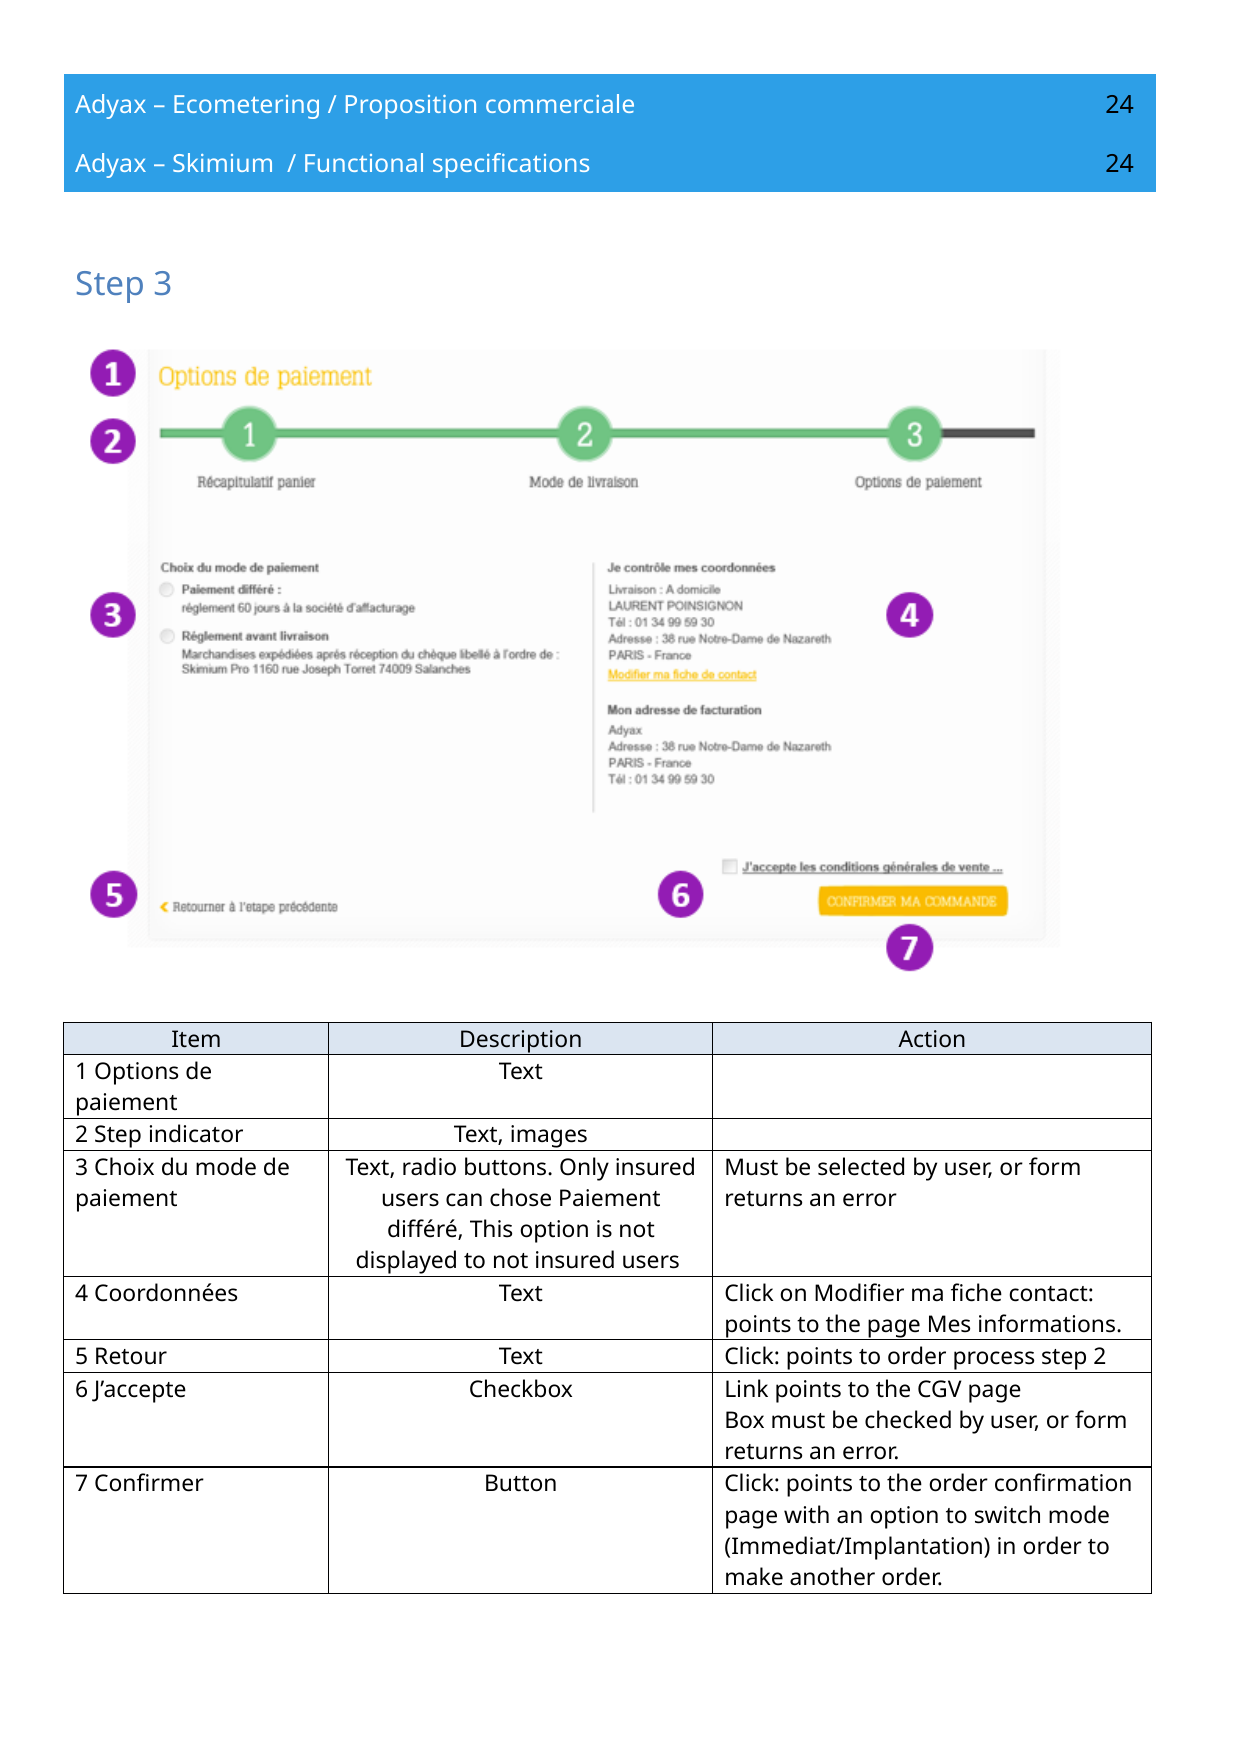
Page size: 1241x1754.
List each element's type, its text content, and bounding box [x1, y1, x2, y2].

table_cell Text [329, 1340, 712, 1372]
table_header Action [713, 1023, 1151, 1054]
table_cell Button [329, 1468, 712, 1592]
table_cell Text [329, 1055, 712, 1117]
table_cell [713, 1119, 1151, 1150]
picture [75, 317, 1068, 1001]
table_cell 2 Step indicator [64, 1119, 328, 1150]
table_cell Link points to the CGV page Box must be checked by user, or form returns an error. [713, 1373, 1151, 1466]
subtitle Step 3 [75, 260, 1165, 305]
table_cell 6 J’accepte [64, 1373, 328, 1466]
table_cell 4 Coordonnées [64, 1277, 328, 1339]
table_cell Click: points to order process step 2 [713, 1340, 1151, 1372]
table_cell Must be selected by user, or form returns an error [713, 1151, 1151, 1276]
table_header Description [329, 1023, 712, 1054]
table_cell Text [329, 1277, 712, 1339]
table_cell [713, 1055, 1151, 1117]
table_cell 7 Confirmer [64, 1468, 328, 1592]
table_header Item [64, 1023, 328, 1054]
table_cell 3 Choix du mode de paiement [64, 1151, 328, 1276]
table_cell 5 Retour [64, 1340, 328, 1372]
table_cell Click: points to the order confirmation page with an option to switch mode (Immediat/Implantation) in order to make another order. [713, 1468, 1151, 1592]
table_cell Text, radio buttons. Only insured users can chose Paiement différé, This option is not displayed to not insured users [329, 1151, 712, 1276]
table_cell 1 Options de paiement [64, 1055, 328, 1117]
table_cell Click on Modifier ma fiche contact: points to the page Mes informations. [713, 1277, 1151, 1339]
table_cell Text, images [329, 1119, 712, 1150]
table_cell Checkbox [329, 1373, 712, 1466]
